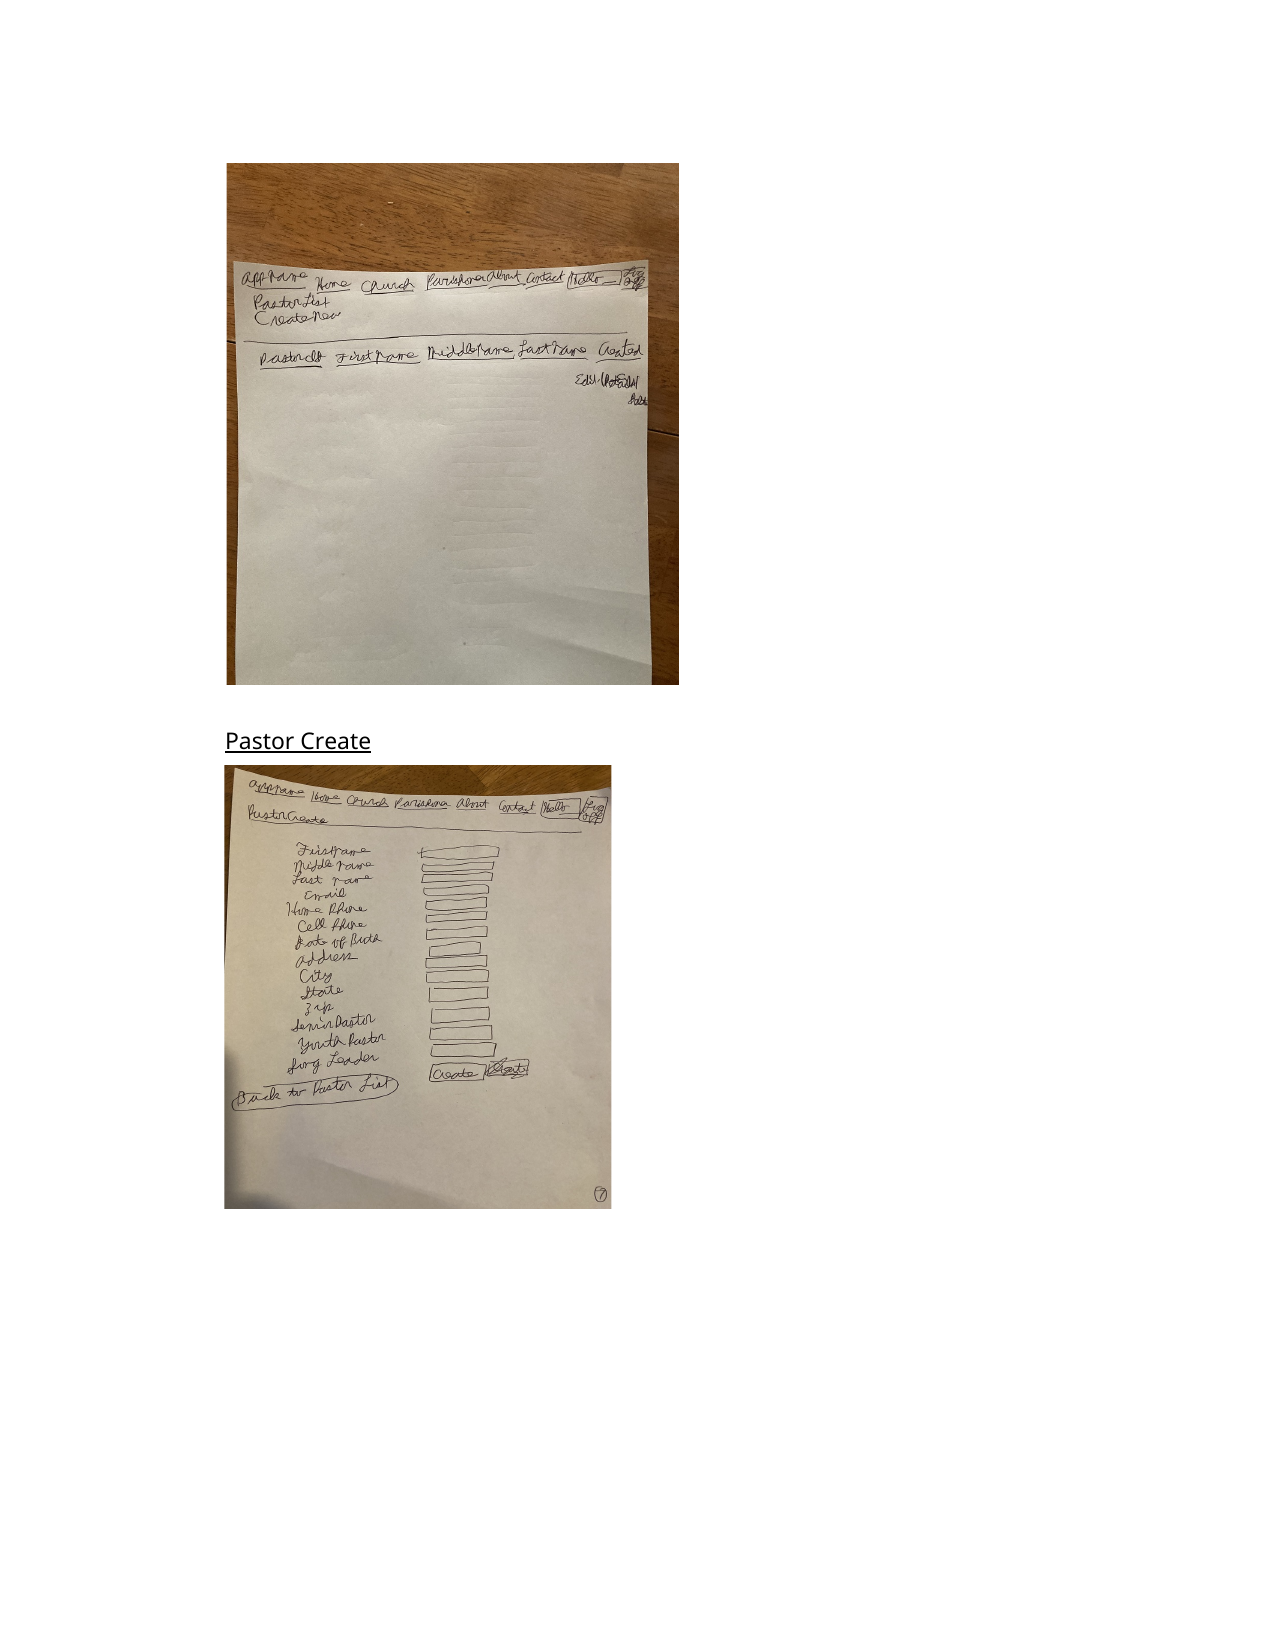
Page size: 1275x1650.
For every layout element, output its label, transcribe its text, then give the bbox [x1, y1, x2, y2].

picture [224, 765, 612, 1209]
text Pastor Create [150, 725, 1125, 756]
picture [226, 163, 679, 685]
